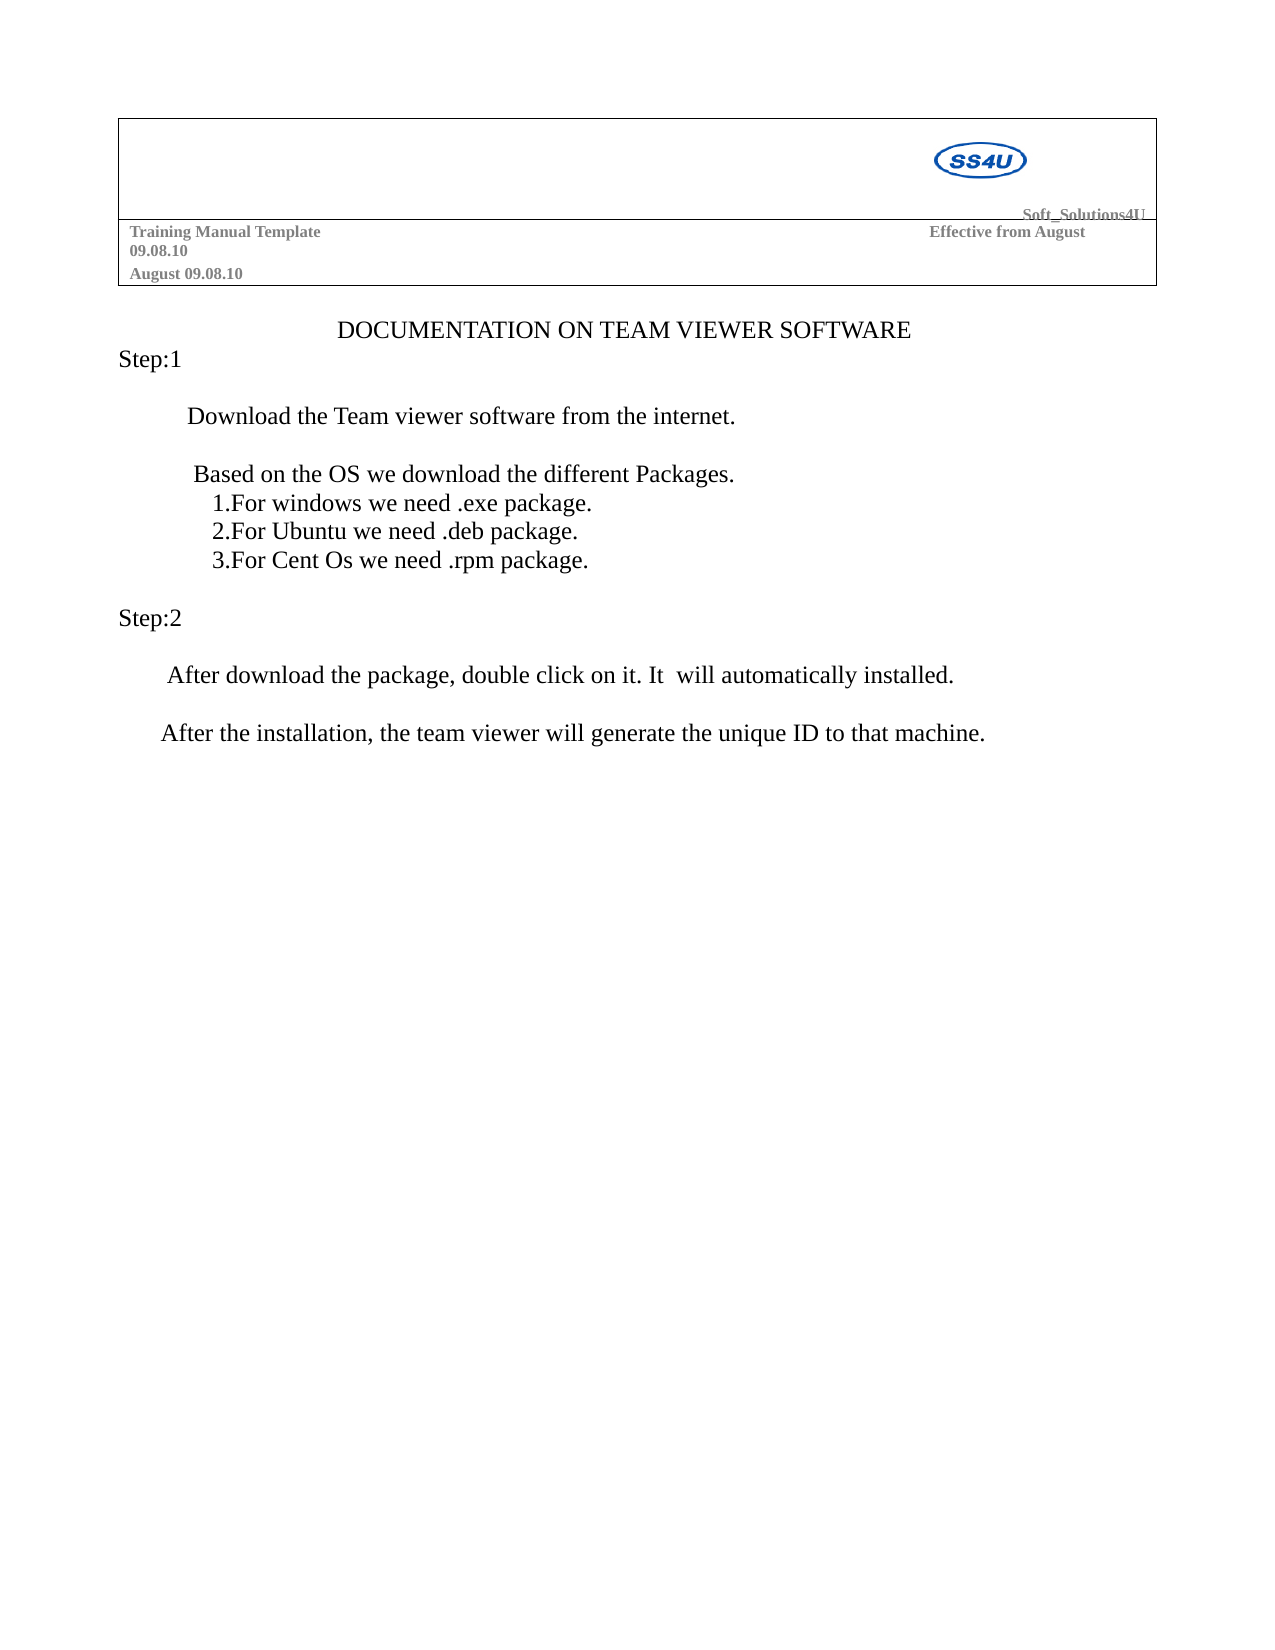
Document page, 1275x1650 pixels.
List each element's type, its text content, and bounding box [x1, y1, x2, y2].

table_header Soft_Solutions4U Quality System Procedure [119, 119, 1156, 218]
text 2.For Ubuntu we need .deb package. [118, 516, 1157, 545]
text 1.For windows we need .exe package. [118, 488, 1157, 516]
text After download the package, double click on it. It will automatically installed. [118, 660, 1157, 689]
text 3.For Cent Os we need .rpm package. [118, 545, 1157, 574]
text Step:2 [118, 603, 1157, 631]
text Step:1 [118, 344, 1157, 373]
text DOCUMENTATION ON TEAM VIEWER SOFTWARE [118, 315, 1157, 344]
table_cell Training Manual Template Effective from August 09.08.10 August 09.08.10 [119, 220, 1156, 285]
text Based on the OS we download the different Packages. [118, 459, 1157, 488]
text After the installation, the team viewer will generate the unique ID to that machine. [118, 718, 1157, 746]
picture [925, 140, 1117, 179]
text Download the Team viewer software from the internet. [118, 401, 1157, 430]
